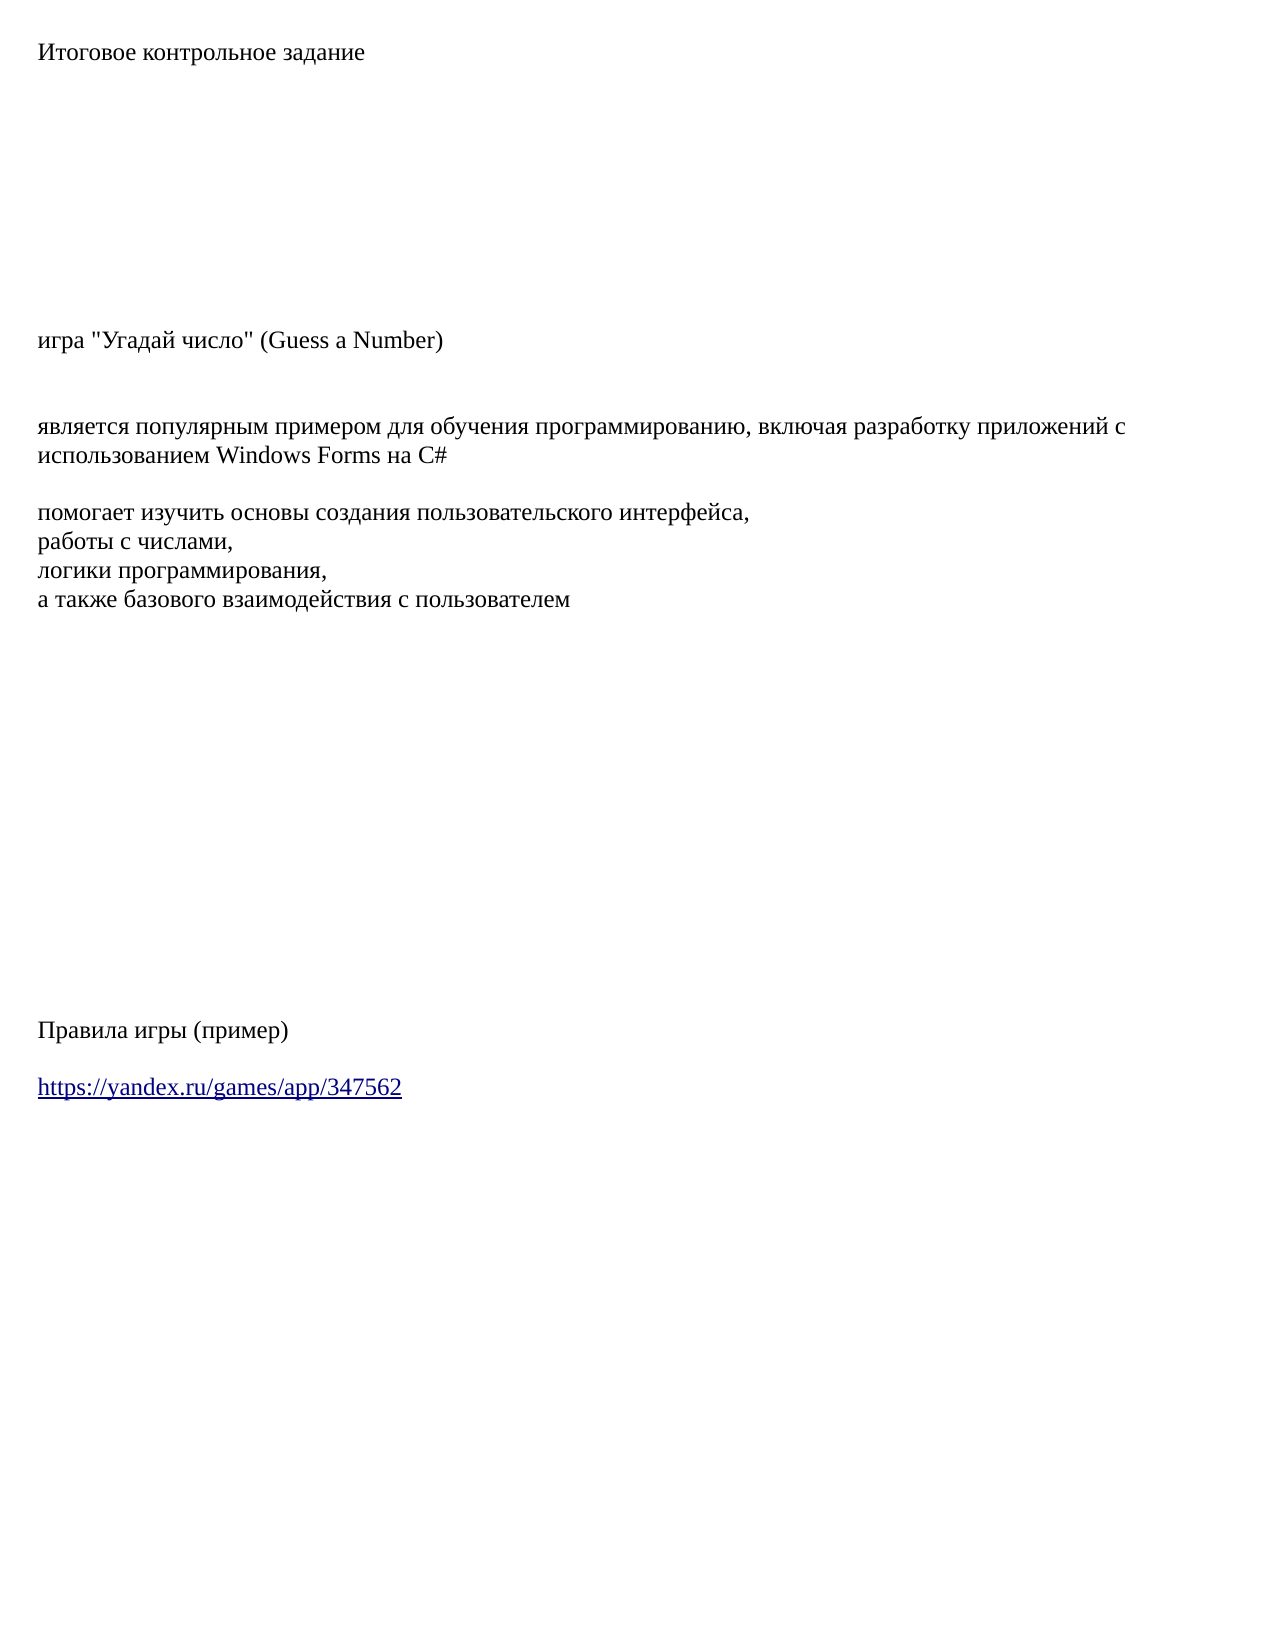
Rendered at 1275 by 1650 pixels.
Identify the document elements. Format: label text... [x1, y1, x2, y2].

text является популярным примером для обучения программированию, включая разработку приложений с использованием Windows Forms на C# [37, 411, 1237, 469]
text а также базового взаимодействия с пользователем [37, 584, 1237, 612]
text работы с числами, [37, 526, 1237, 555]
text Итоговое контрольное задание [37, 37, 1237, 66]
text помогает изучить основы создания пользовательского интерфейса, [37, 497, 1237, 526]
text логики программирования, [37, 555, 1237, 584]
text игра "Угадай число" (Guess a Number) [37, 325, 1237, 354]
text Правила игры (пример) [37, 1015, 1237, 1044]
text https://yandex.ru/games/app/347562 [37, 1072, 1237, 1101]
